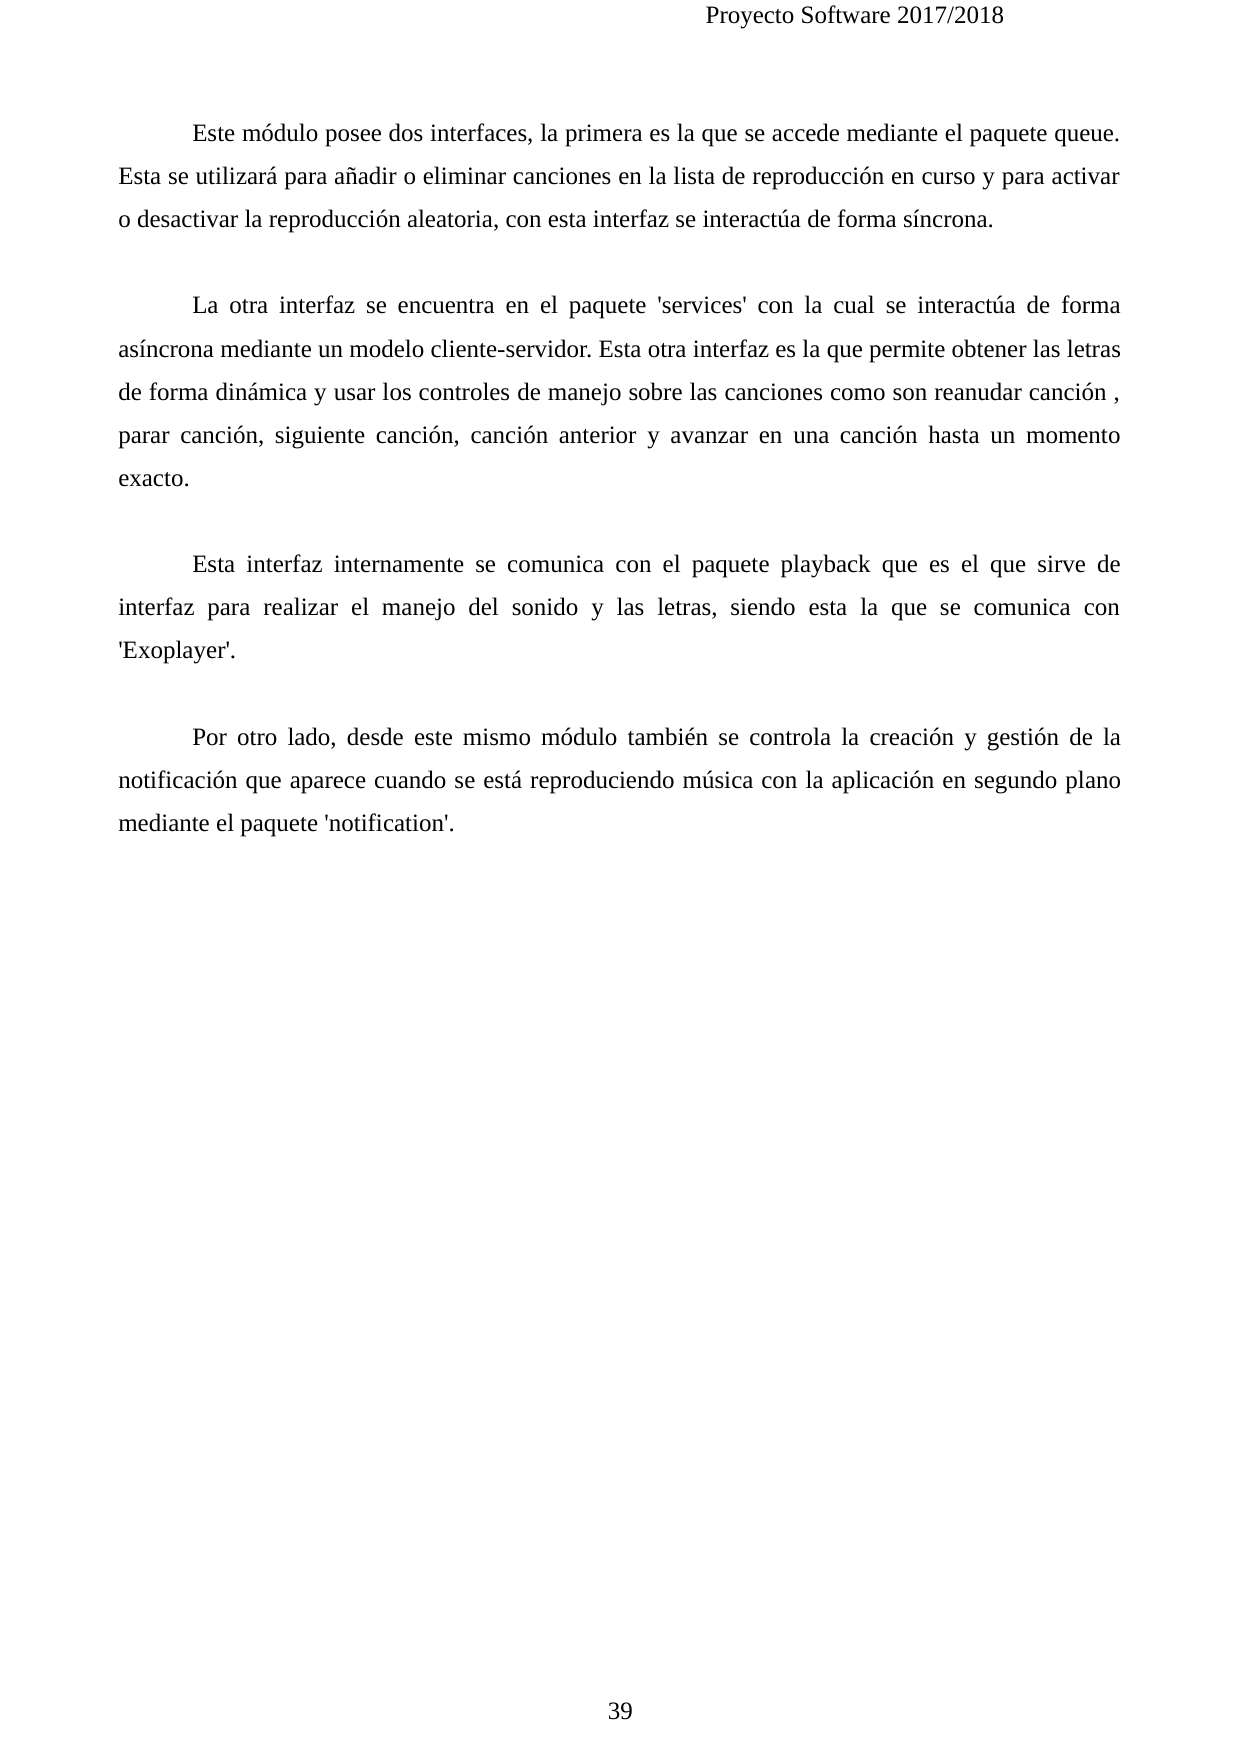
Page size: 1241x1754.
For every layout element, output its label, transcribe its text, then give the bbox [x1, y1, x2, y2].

text Este módulo posee dos interfaces, la primera es la que se accede mediante el paquete queue. Esta se utilizará para añadir o eliminar canciones en la lista de reproducción en curso y para activar o desactivar la reproducción aleatoria, con esta interfaz se interactúa de forma síncrona. [118, 118, 1122, 233]
text La otra interfaz se encuentra en el paquete 'services' con la cual se interactúa de forma asíncrona mediante un modelo cliente-servidor. Esta otra interfaz es la que permite obtener las letras de forma dinámica y usar los controles de manejo sobre las canciones como son reanudar canción , parar canción, siguiente canción, canción anterior y avanzar en una canción hasta un momento exacto. [118, 291, 1122, 492]
text Por otro lado, desde este mismo módulo también se controla la creación y gestión de la notificación que aparece cuando se está reproduciendo música con la aplicación en segundo plano mediante el paquete 'notification'. [118, 722, 1122, 837]
text Esta interfaz internamente se comunica con el paquete playback que es el que sirve de interfaz para realizar el manejo del sonido y las letras, siendo esta la que se comunica con 'Exoplayer'. [118, 549, 1122, 664]
